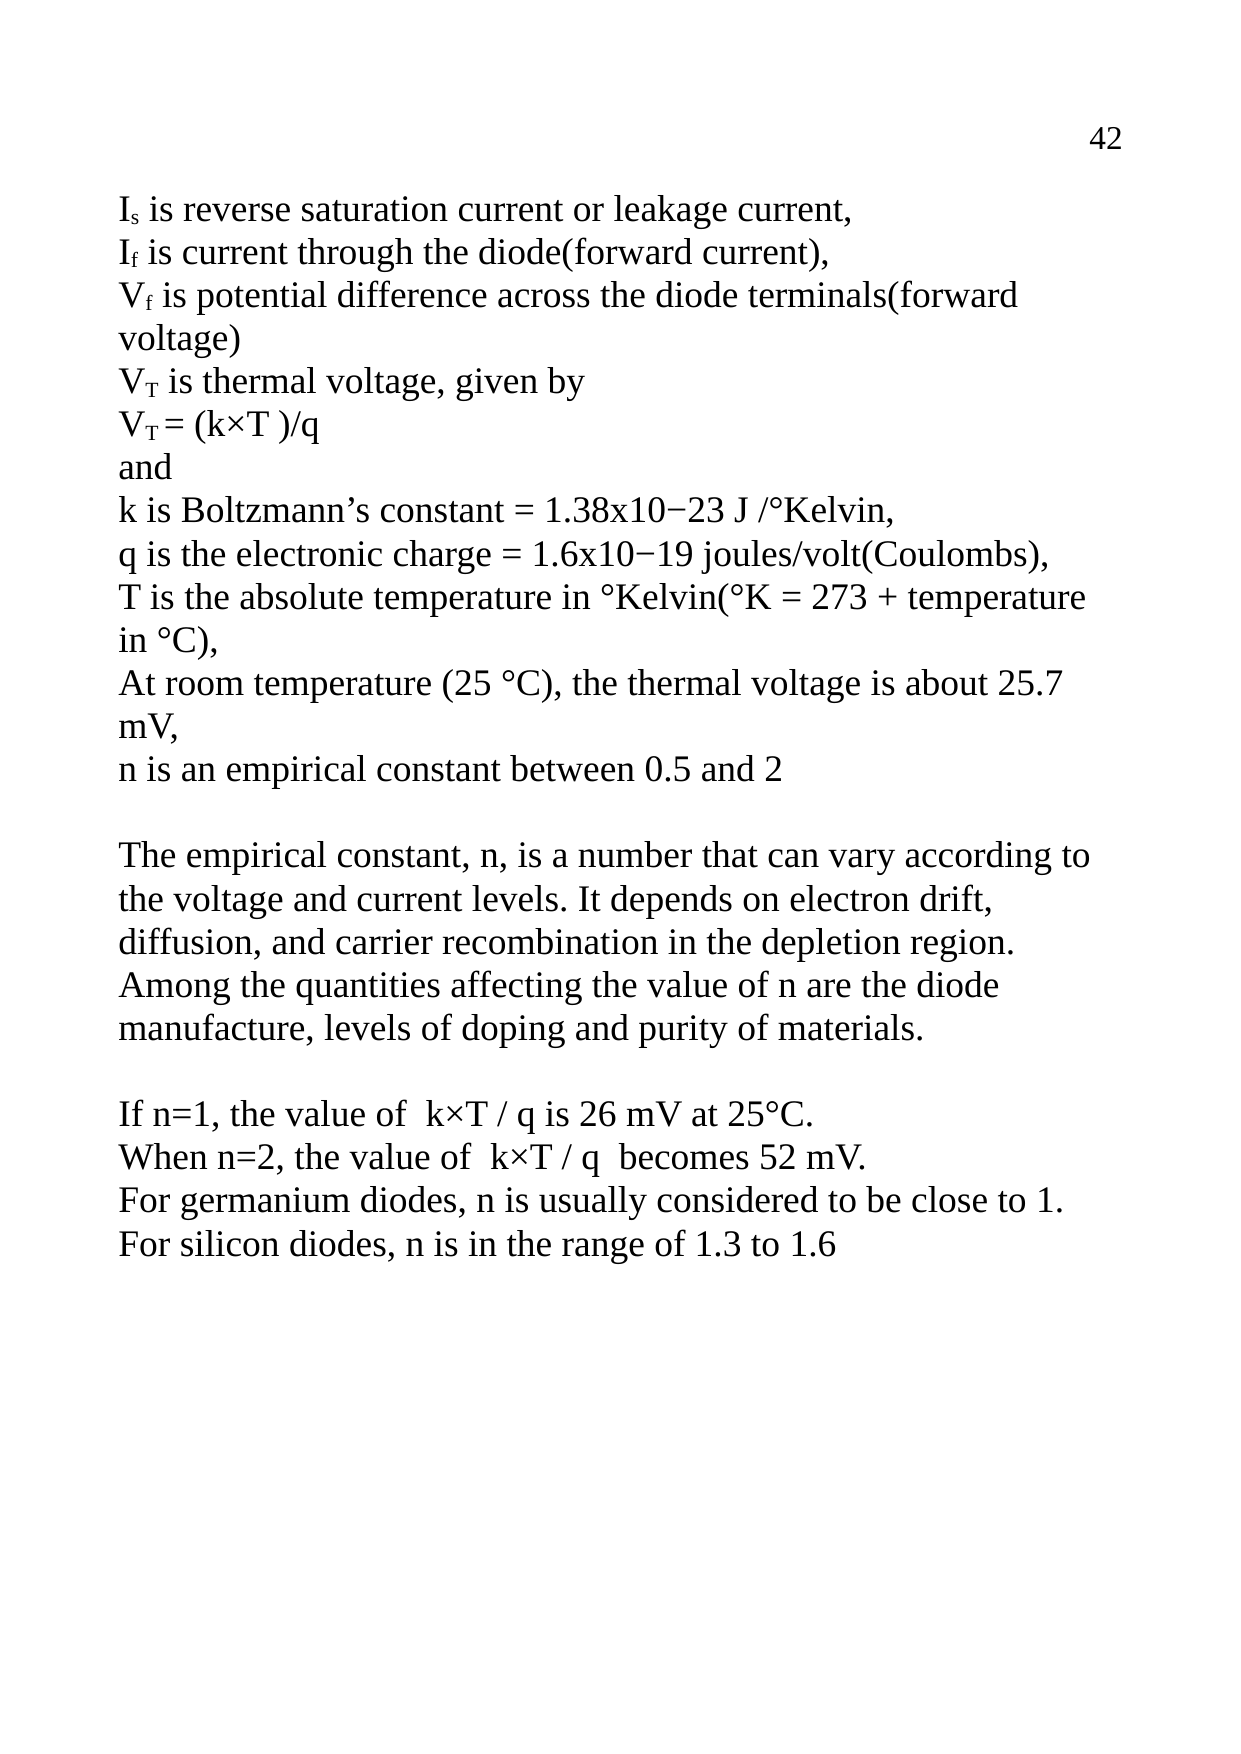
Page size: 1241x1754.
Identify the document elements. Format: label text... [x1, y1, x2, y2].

text q is the electronic charge = 1.6x10−19 joules/volt(Coulombs), [118, 531, 1122, 574]
text k is Boltzmann’s constant = 1.38x10−23 J /°Kelvin, [118, 488, 1122, 531]
text VT = (k×T )/q [118, 402, 1122, 445]
text When n=2, the value of k×T / q becomes 52 mV. [118, 1135, 1122, 1178]
text Vf is potential difference across the diode terminals(forward voltage) [118, 272, 1122, 358]
text The empirical constant, n, is a number that can vary according to the voltage and current levels. It depends on electron drift, diffusion, and carrier recombination in the depletion region. Among the quantities affecting the value of n are the diode manufacture, levels of doping and purity of materials. [118, 833, 1122, 1048]
text Is is reverse saturation current or leakage current, [118, 186, 1122, 229]
text If is current through the diode(forward current), [118, 229, 1122, 272]
text If n=1, the value of k×T / q is 26 mV at 25°C. [118, 1092, 1122, 1135]
text For germanium diodes, n is usually considered to be close to 1. For silicon diodes, n is in the range of 1.3 to 1.6 [118, 1178, 1122, 1264]
text n is an empirical constant between 0.5 and 2 [118, 747, 1122, 790]
text and [118, 445, 1122, 488]
text At room temperature (25 °C), the thermal voltage is about 25.7 mV, [118, 660, 1122, 747]
text T is the absolute temperature in °Kelvin(°K = 273 + temperature in °C), [118, 574, 1122, 660]
text VT is thermal voltage, given by [118, 358, 1122, 402]
